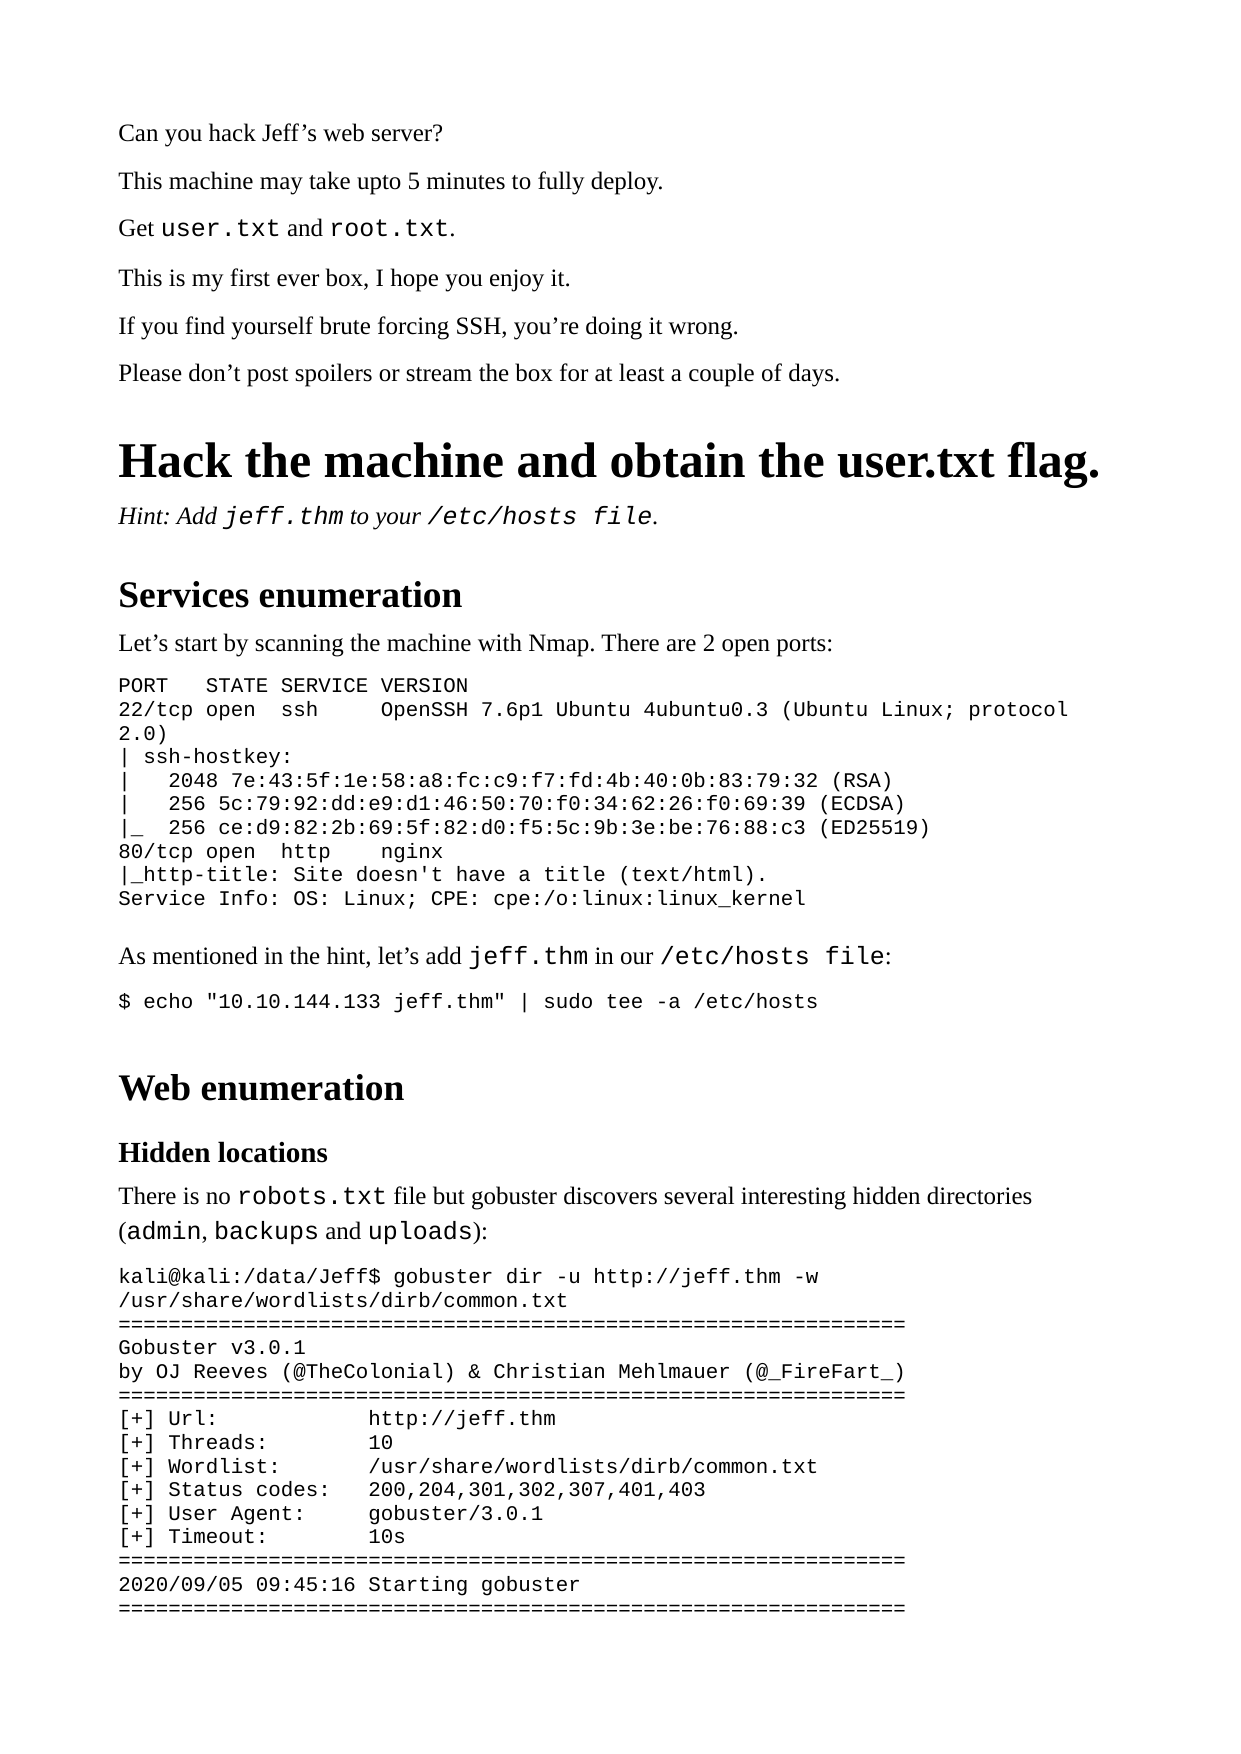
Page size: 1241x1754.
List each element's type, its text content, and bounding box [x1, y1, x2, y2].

text |_ 256 ce:d9:82:2b:69:5f:82:d0:f5:5c:9b:3e:be:76:88:c3 (ED25519) [118, 817, 1122, 841]
text =============================================================== [118, 1314, 1122, 1337]
text | ssh-hostkey: [118, 746, 1122, 770]
text Get user.txt and root.txt. [118, 213, 1122, 244]
subtitle Hidden locations [118, 1135, 1122, 1169]
text As mentioned in the hint, let’s add jeff.thm in our /etc/hosts file: [118, 941, 1122, 972]
subtitle Hack the machine and obtain the user.txt flag. [118, 431, 1122, 489]
text [+] Wordlist: /usr/share/wordlists/dirb/common.txt [118, 1456, 1122, 1479]
text 80/tcp open http nginx [118, 841, 1122, 864]
text kali@kali:/data/Jeff$ gobuster dir -u http://jeff.thm -w /usr/share/wordlists/dirb/common.txt [118, 1266, 1122, 1314]
text [+] User Agent: gobuster/3.0.1 [118, 1503, 1122, 1527]
text [+] Threads: 10 [118, 1432, 1122, 1456]
text by OJ Reeves (@TheColonial) & Christian Mehlmauer (@_FireFart_) [118, 1361, 1122, 1385]
text =============================================================== [118, 1597, 1122, 1621]
text [+] Timeout: 10s [118, 1527, 1122, 1550]
text Gobuster v3.0.1 [118, 1337, 1122, 1361]
text Hint: Add jeff.thm to your /etc/hosts file. [118, 501, 1122, 532]
text |_http-title: Site doesn't have a title (text/html). [118, 864, 1122, 888]
text [+] Url: http://jeff.thm [118, 1408, 1122, 1432]
text | 256 5c:79:92:dd:e9:d1:46:50:70:f0:34:62:26:f0:69:39 (ECDSA) [118, 793, 1122, 817]
text $ echo "10.10.144.133 jeff.thm" | sudo tee -a /etc/hosts [118, 991, 1122, 1015]
text Please don’t post spoilers or stream the box for at least a couple of days. [118, 358, 1122, 387]
subtitle Services enumeration [118, 572, 1122, 615]
text | 2048 7e:43:5f:1e:58:a8:fc:c9:f7:fd:4b:40:0b:83:79:32 (RSA) [118, 770, 1122, 793]
text Let’s start by scanning the machine with Nmap. There are 2 open ports: [118, 628, 1122, 656]
text Can you hack Jeff’s web server? [118, 118, 1122, 147]
text [+] Status codes: 200,204,301,302,307,401,403 [118, 1479, 1122, 1503]
text =============================================================== [118, 1550, 1122, 1574]
text 22/tcp open ssh OpenSSH 7.6p1 Ubuntu 4ubuntu0.3 (Ubuntu Linux; protocol 2.0) [118, 699, 1122, 746]
text If you find yourself brute forcing SSH, you’re doing it wrong. [118, 311, 1122, 340]
text 2020/09/05 09:45:16 Starting gobuster [118, 1574, 1122, 1597]
text This machine may take upto 5 minutes to fully deploy. [118, 166, 1122, 194]
text There is no robots.txt file but gobuster discovers several interesting hidden directories (admin, backups and uploads): [118, 1181, 1122, 1247]
text Service Info: OS: Linux; CPE: cpe:/o:linux:linux_kernel [118, 888, 1122, 912]
text This is my first ever box, I hope you enjoy it. [118, 263, 1122, 292]
text =============================================================== [118, 1385, 1122, 1408]
subtitle Web enumeration [118, 1065, 1122, 1108]
text PORT STATE SERVICE VERSION [118, 675, 1122, 699]
